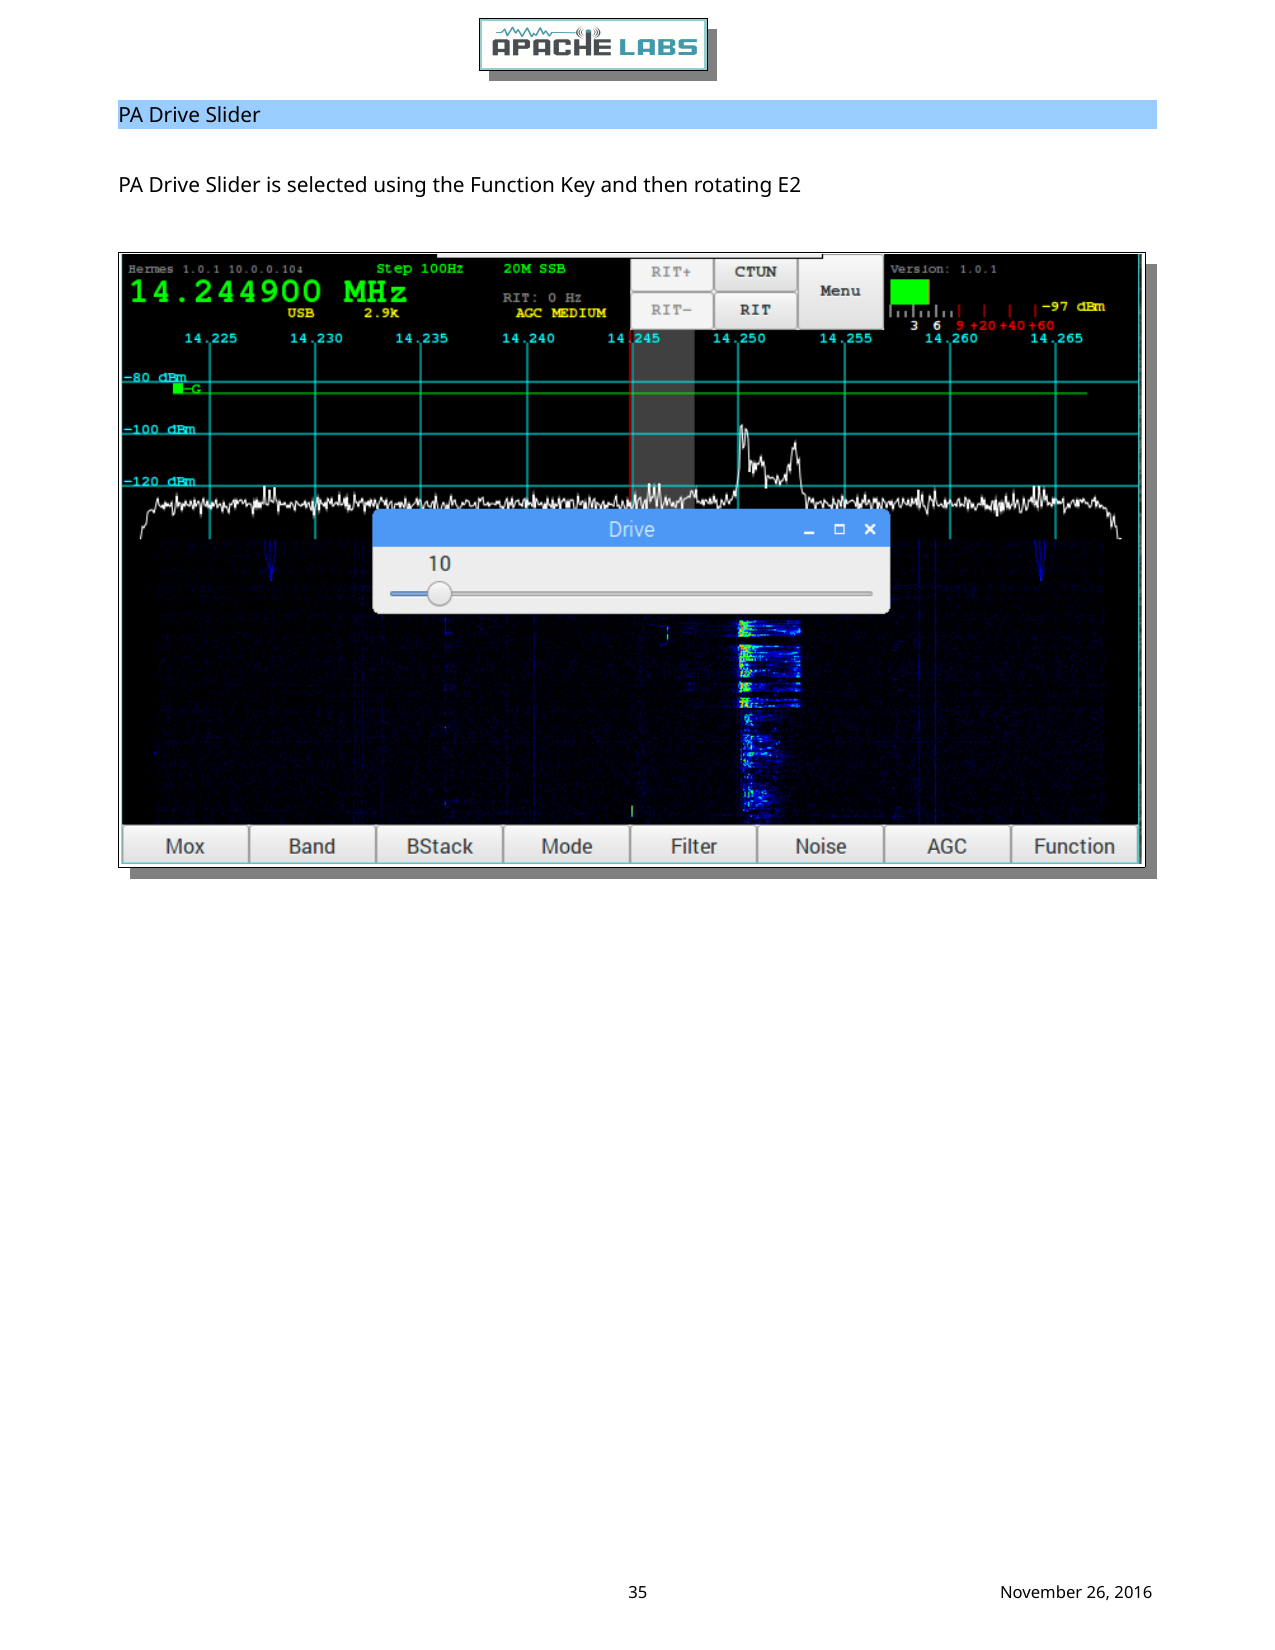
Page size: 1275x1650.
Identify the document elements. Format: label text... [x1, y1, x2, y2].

text PA Drive Slider is selected using the Function Key and then rotating E2 [118, 170, 1157, 198]
picture [482, 21, 704, 68]
picture [121, 254, 1142, 864]
subtitle PA Drive Slider [118, 100, 1157, 129]
